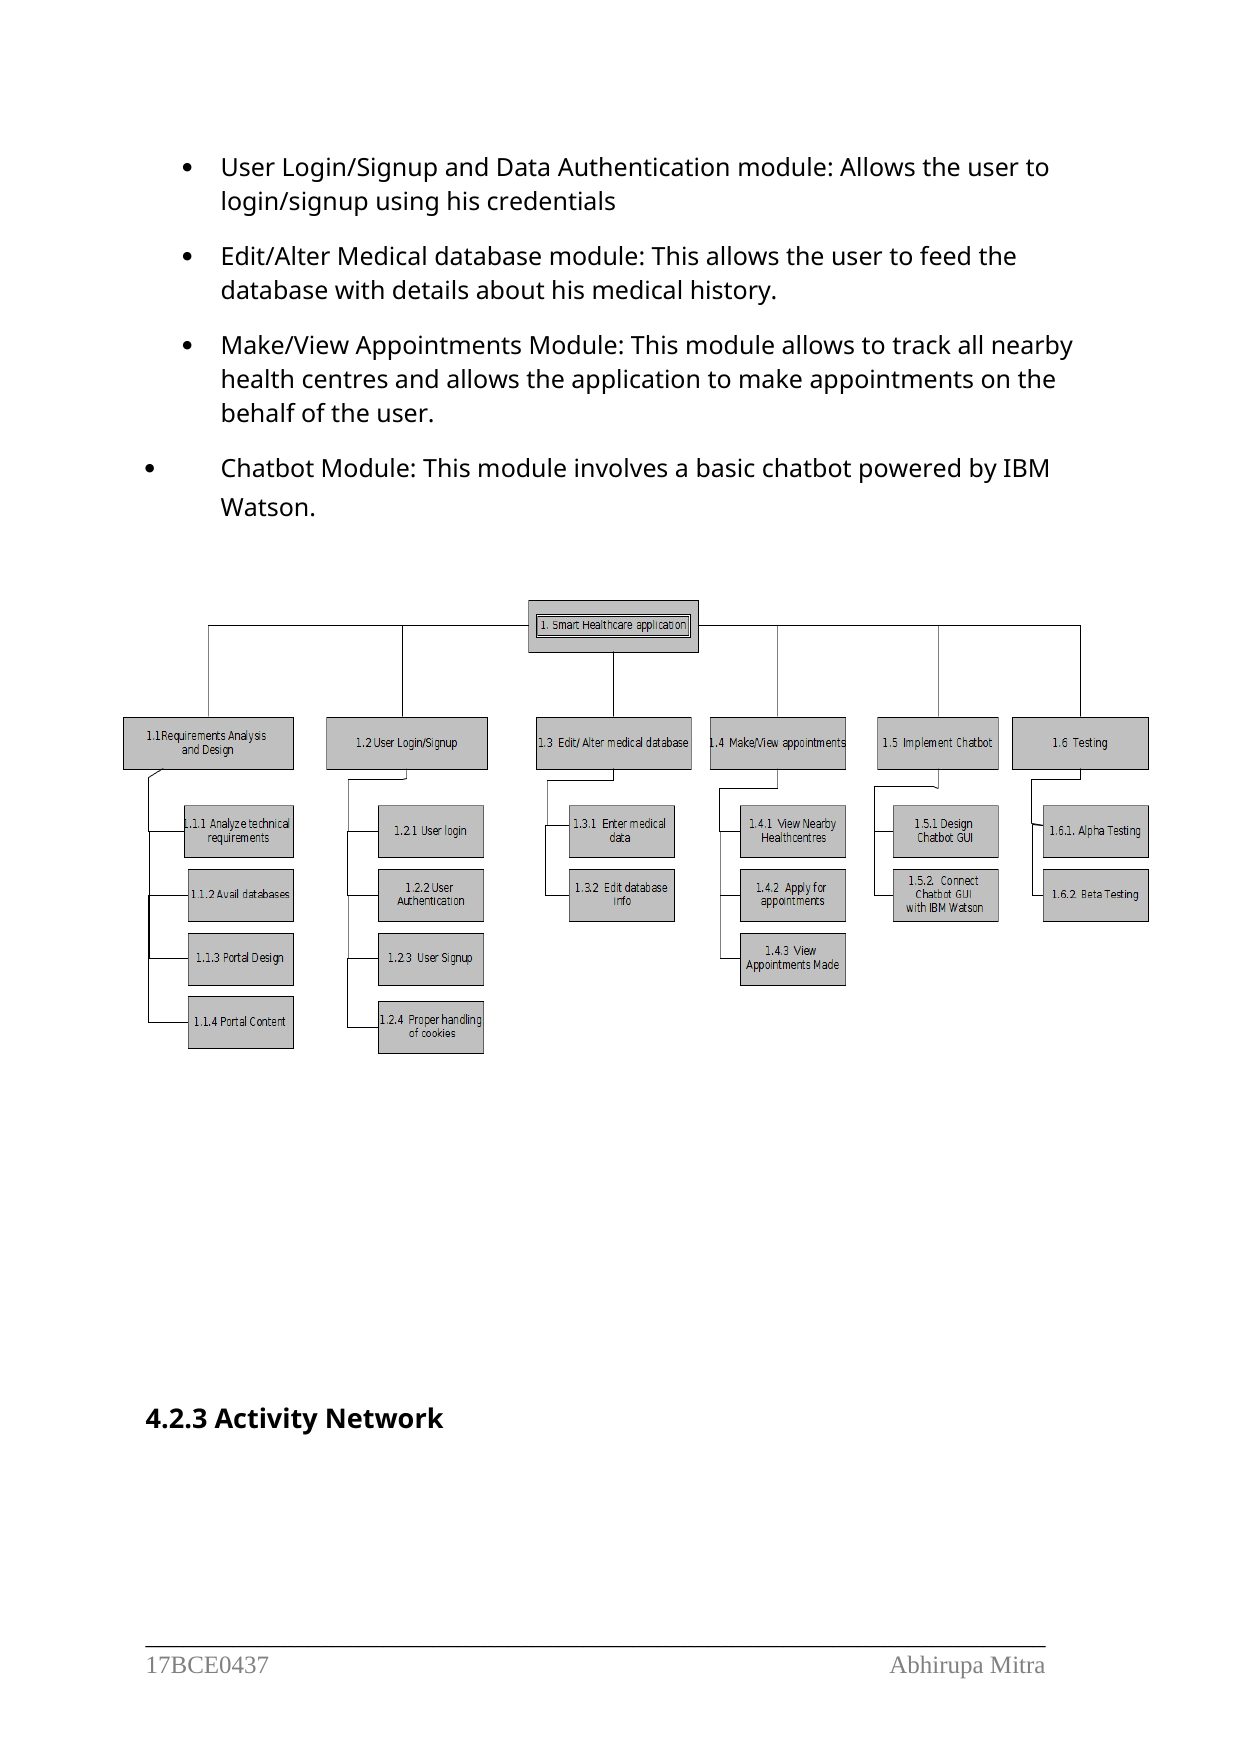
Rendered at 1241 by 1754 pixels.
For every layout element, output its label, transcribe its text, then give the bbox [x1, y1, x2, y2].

list 4.2.3 Activity Network [145, 1400, 1090, 1437]
list Chatbot Module: This module involves a basic chatbot powered by IBM Watson. [145, 451, 1090, 524]
picture [113, 578, 1163, 1059]
list User Login/Signup and Data Authentication module: Allows the user to login/signup using his credentials [183, 150, 1090, 218]
list Make/View Appointments Module: This module allows to track all nearby health centres and allows the application to make appointments on the behalf of the user. [183, 328, 1090, 430]
list Edit/Alter Medical database module: This allows the user to feed the database with details about his medical history. [183, 239, 1090, 307]
